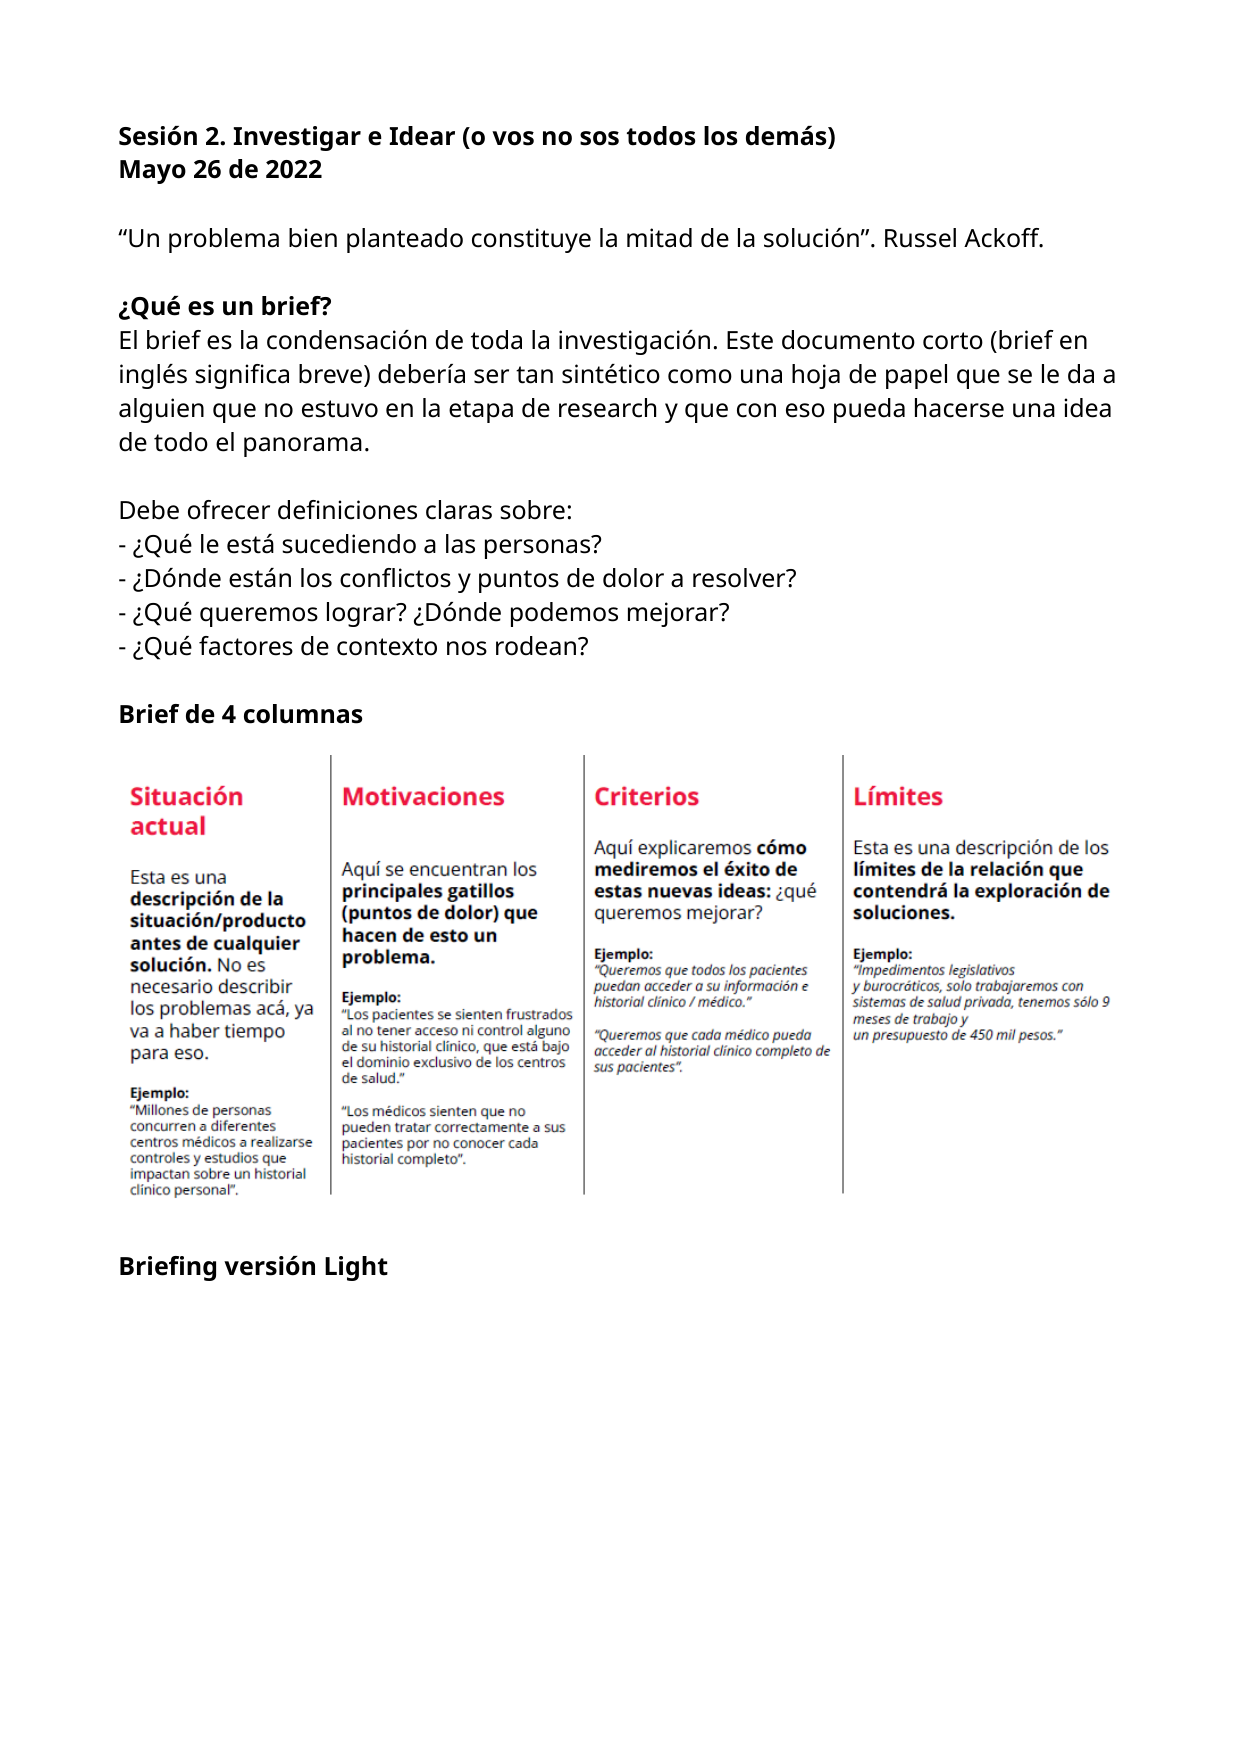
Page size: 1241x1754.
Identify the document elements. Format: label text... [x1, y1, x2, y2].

text - ¿Qué factores de contexto nos rodean? [118, 629, 1122, 663]
picture [118, 755, 1123, 1214]
text - ¿Dónde están los conflictos y puntos de dolor a resolver? [118, 561, 1122, 595]
text ¿Qué es un brief? [118, 288, 1122, 322]
text - ¿Qué queremos lograr? ¿Dónde podemos mejorar? [118, 595, 1122, 629]
text Mayo 26 de 2022 [118, 152, 1122, 186]
text - ¿Qué le está sucediendo a las personas? [118, 527, 1122, 561]
text Debe ofrecer definiciones claras sobre: [118, 493, 1122, 527]
text Sesión 2. Investigar e Idear (o vos no sos todos los demás) [118, 118, 1122, 152]
text El brief es la condensación de toda la investigación. Este documento corto (brief en inglés significa breve) debería ser tan sintético como una hoja de papel que se le da a alguien que no estuvo en la etapa de research y que con eso pueda hacerse una idea de todo el panorama. [118, 322, 1122, 459]
text [118, 731, 1122, 755]
text Brief de 4 columnas [118, 697, 1122, 731]
text “Un problema bien planteado constituye la mitad de la solución”. Russel Ackoff. [118, 220, 1122, 254]
text Briefing versión Light [118, 1214, 1122, 1283]
